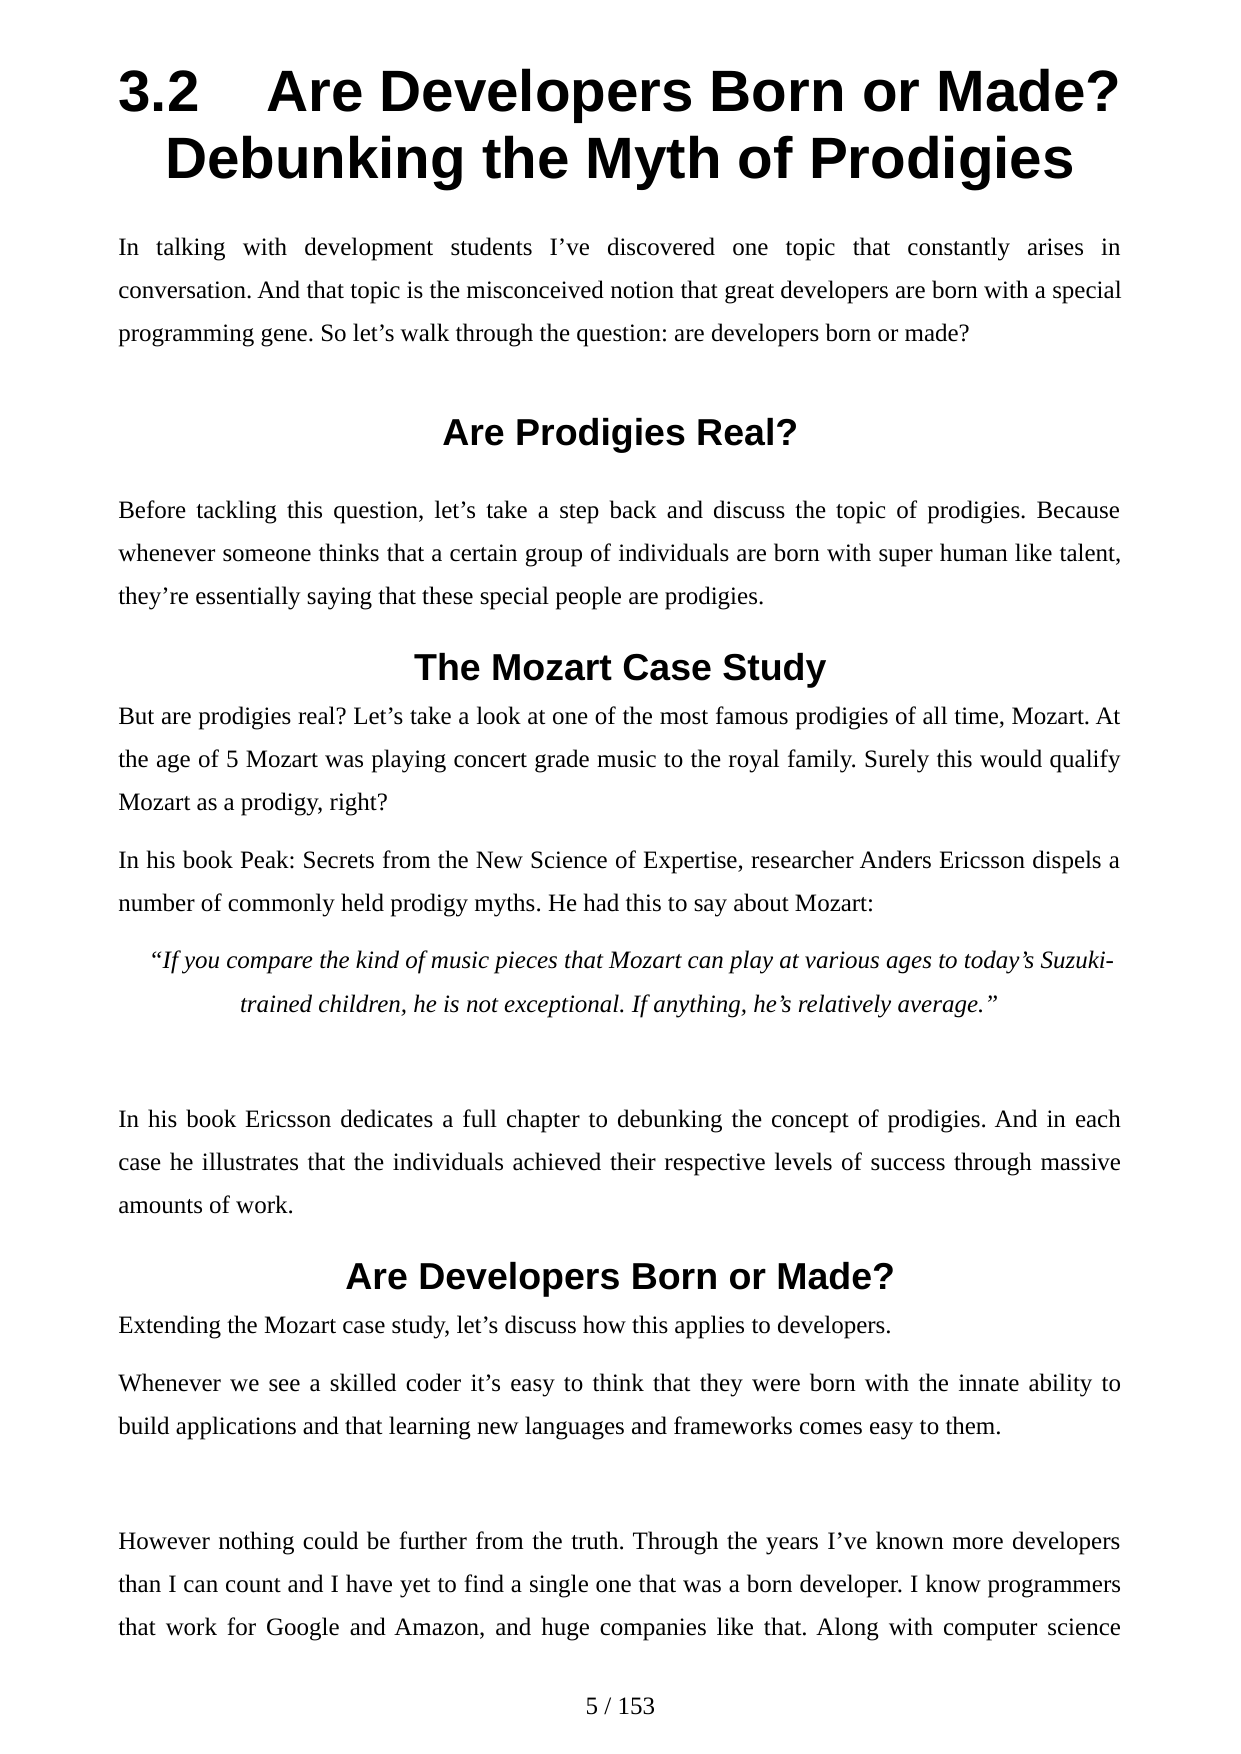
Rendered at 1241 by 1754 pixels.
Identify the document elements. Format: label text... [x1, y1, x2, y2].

text In his book Peak: Secrets from the New Science of Expertise, researcher Anders Ericsson dispels a number of commonly held prodigy myths. He had this to say about Mozart: [118, 845, 1122, 917]
subtitle Are Prodigies Real? [118, 411, 1122, 454]
text In talking with development students I’ve discovered one topic that constantly arises in conversation. And that topic is the misconceived notion that great developers are born with a special programming gene. So let’s walk through the question: are developers born or made? [118, 232, 1122, 347]
text “If you compare the kind of music pieces that Mozart can play at various ages to today’s Suzuki-trained children, he is not exceptional. If anything, he’s relatively average.” [118, 946, 1122, 1017]
subtitle The Mozart Case Study [118, 645, 1122, 688]
text In his book Ericsson dedicates a full chapter to debunking the concept of prodigies. And in each case he illustrates that the individuals achieved their respective levels of success through massive amounts of work. [118, 1104, 1122, 1219]
subtitle Are Developers Born or Made? [118, 1254, 1122, 1297]
text However nothing could be further from the truth. Through the years I’ve known more developers than I can count and I have yet to find a single one that was a born developer. I know programmers that work for Google and Amazon, and huge companies like that. Along with computer science [118, 1526, 1122, 1641]
title 3.2 Are Developers Born or Made? Debunking the Myth of Prodigies [118, 56, 1122, 190]
text Before tackling this question, let’s take a step back and discuss the topic of prodigies. Because whenever someone thinks that a certain group of individuals are born with super human like talent, they’re essentially saying that these special people are prodigies. [118, 495, 1122, 610]
text But are prodigies real? Let’s take a look at one of the most famous prodigies of all time, Mozart. At the age of 5 Mozart was playing concert grade music to the royal family. Surely this would qualify Mozart as a prodigy, right? [118, 701, 1122, 816]
text Extending the Mozart case study, let’s discuss how this applies to developers. [118, 1310, 1122, 1339]
text Whenever we see a skilled coder it’s easy to think that they were born with the innate ability to build applications and that learning new languages and frameworks comes easy to them. [118, 1368, 1122, 1439]
